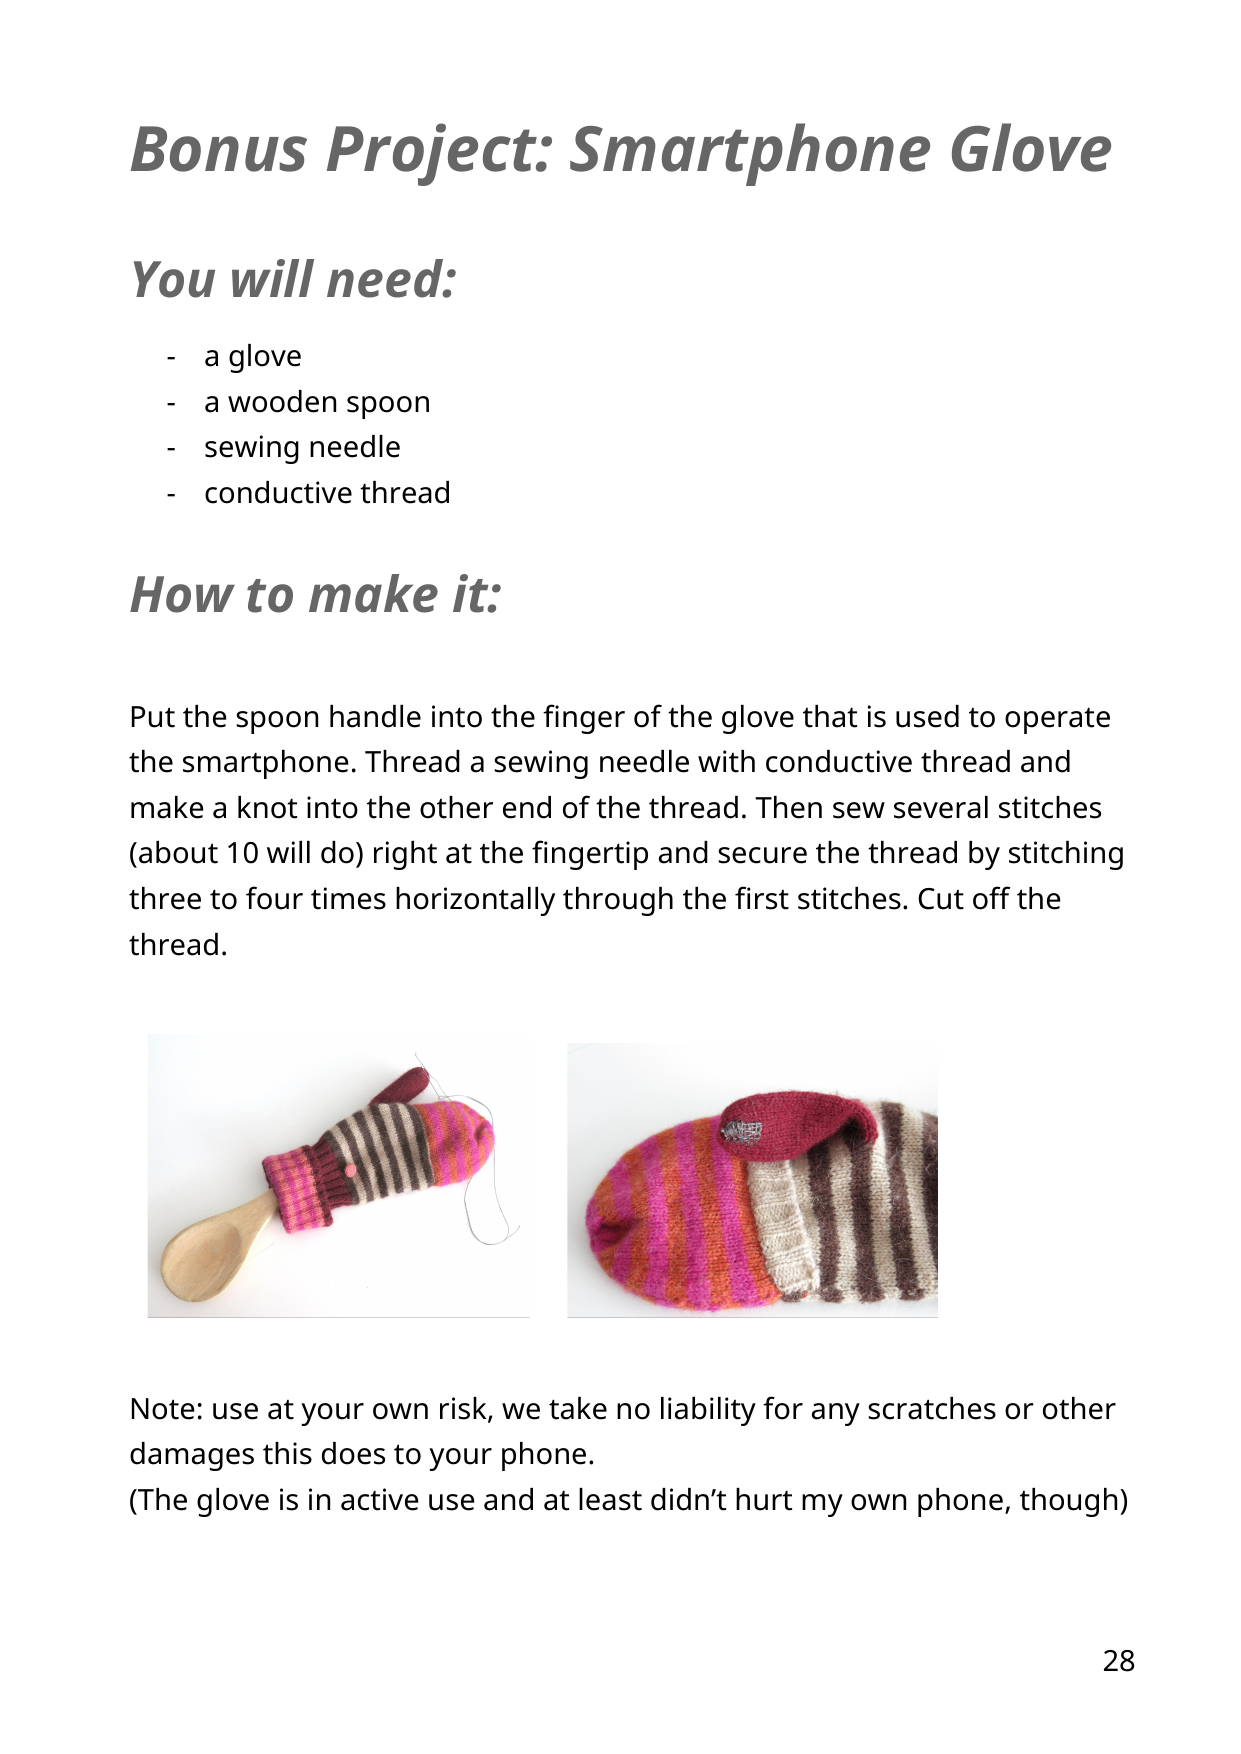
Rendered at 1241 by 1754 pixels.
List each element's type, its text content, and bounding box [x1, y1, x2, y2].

subtitle Bonus Project: Smartphone Glove [129, 105, 1136, 190]
text (The glove is in active use and at least didn’t hurt my own phone, though) [129, 1479, 1136, 1519]
picture [147, 1034, 530, 1318]
text Note: use at your own risk, we take no liability for any scratches or other damages this does to your phone. [129, 1388, 1136, 1473]
text Put the spoon handle into the finger of the glove that is used to operate the smartphone. Thread a sewing needle with conductive thread and make a knot into the other end of the thread. Then sew several stitches (about 10 will do) right at the fingertip and secure the thread by stitching three to four times horizontally through the first stitches. Cut off the thread. [129, 696, 1136, 964]
list a glove [166, 335, 1136, 375]
list sewing needle [166, 427, 1136, 466]
subtitle How to make it: [129, 559, 1136, 628]
list conductive thread [166, 472, 1136, 512]
list a wooden spoon [166, 381, 1136, 421]
picture [567, 1043, 938, 1318]
subtitle You will need: [129, 244, 1136, 313]
